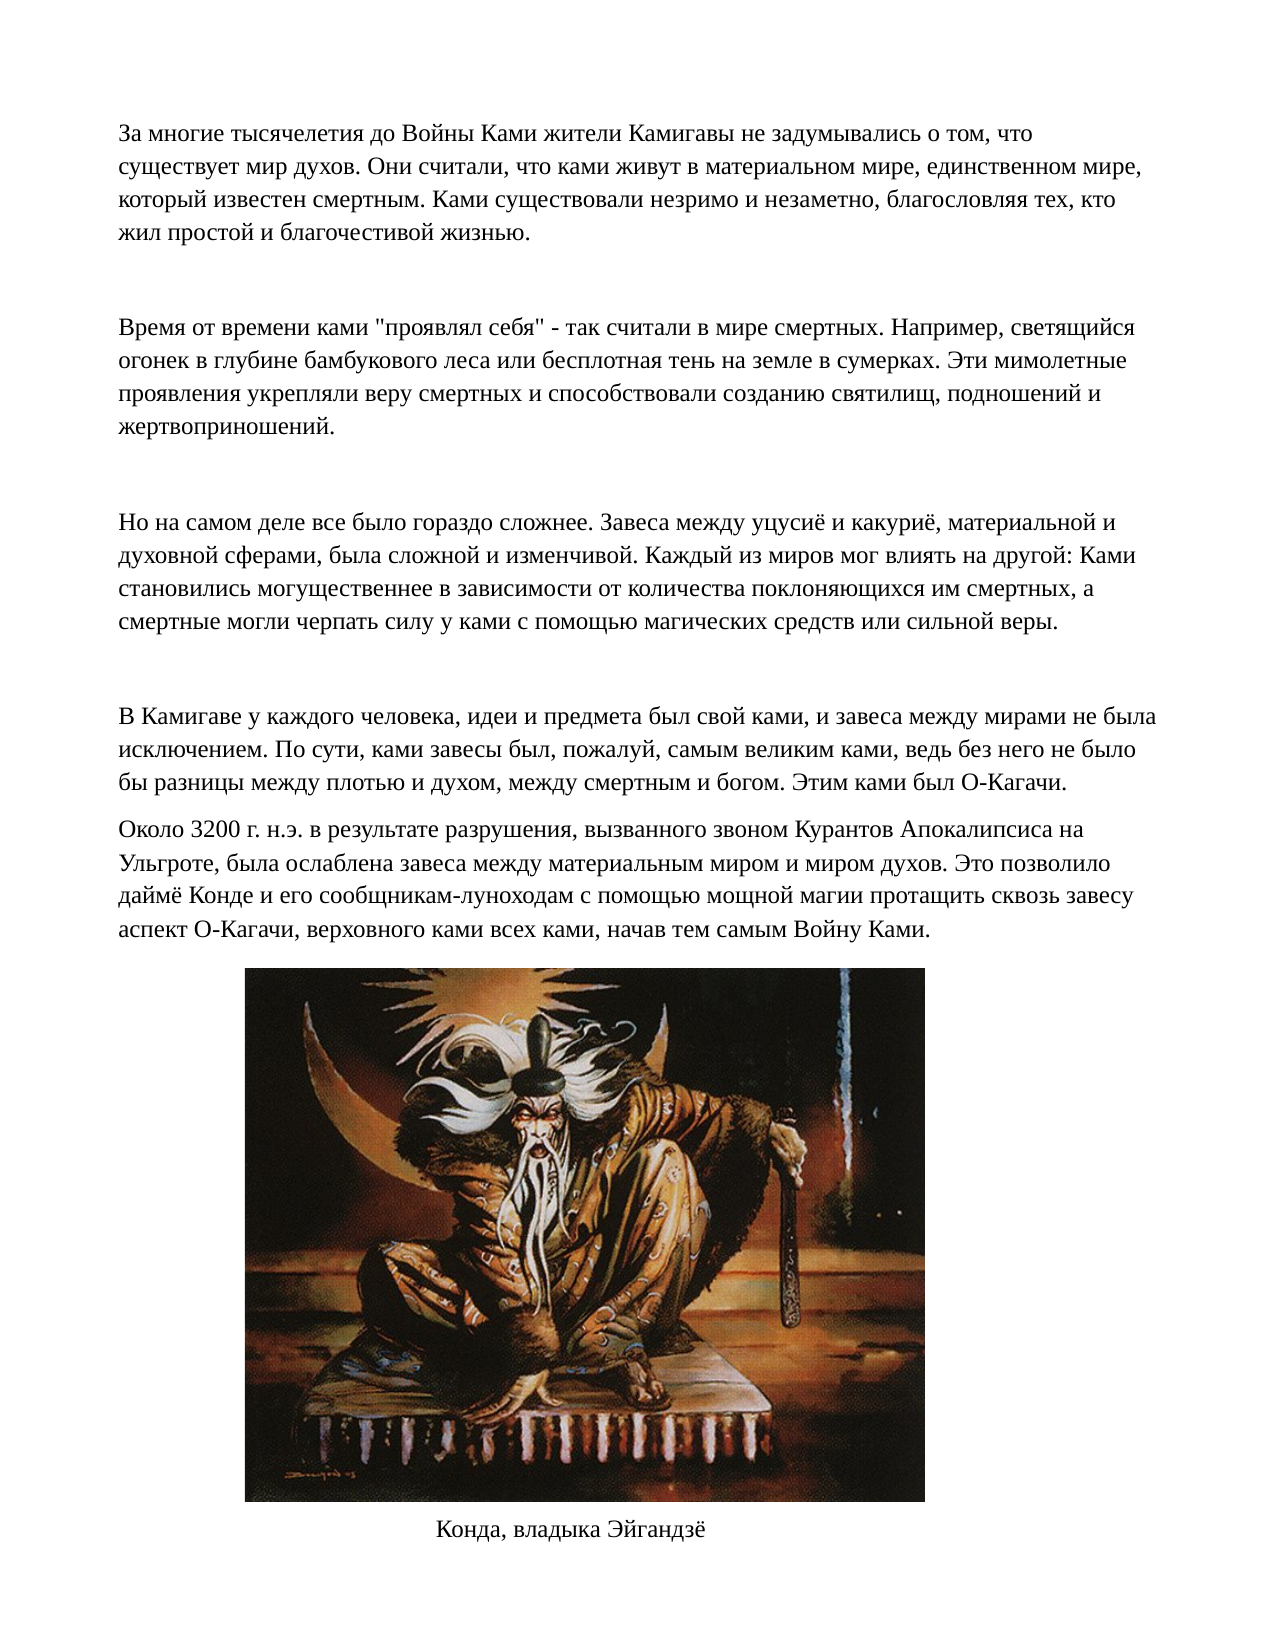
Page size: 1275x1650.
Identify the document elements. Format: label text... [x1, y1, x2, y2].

text Но на самом деле все было гораздо сложнее. Завеса между уцусиё и какуриё, материальной и духовной сферами, была сложной и изменчивой. Каждый из миров мог влиять на другой: Ками становились могущественнее в зависимости от количества поклоняющихся им смертных, а смертные могли черпать силу у ками с помощью магических средств или сильной веры. [118, 507, 1157, 634]
text За многие тысячелетия до Войны Ками жители Камигавы не задумывались о том, что существует мир духов. Они считали, что ками живут в материальном мире, единственном мире, который известен смертным. Ками существовали незримо и незаметно, благословляя тех, кто жил простой и благочестивой жизнью. [118, 118, 1157, 246]
text В Камигаве у каждого человека, идеи и предмета был свой ками, и завеса между мирами не была исключением. По сути, ками завесы был, пожалуй, самым великим ками, ведь без него не было бы разницы между плотью и духом, между смертным и богом. Этим ками был О-Кагачи. [118, 701, 1157, 796]
picture [244, 968, 925, 1502]
text Около 3200 г. н.э. в результате разрушения, вызванного звоном Курантов Апокалипсиса на Ульгроте, была ослаблена завеса между материальным миром и миром духов. Это позволило даймё Конде и его сообщникам-луноходам с помощью мощной магии протащить сквозь завесу аспект О-Кагачи, верховного ками всех ками, начав тем самым Войну Ками. [118, 814, 1157, 942]
text Время от времени ками "проявлял себя" - так считали в мире смертных. Например, светящийся огонек в глубине бамбукового леса или бесплотная тень на земле в сумерках. Эти мимолетные проявления укрепляли веру смертных и способствовали созданию святилищ, подношений и жертвоприношений. [118, 312, 1157, 440]
